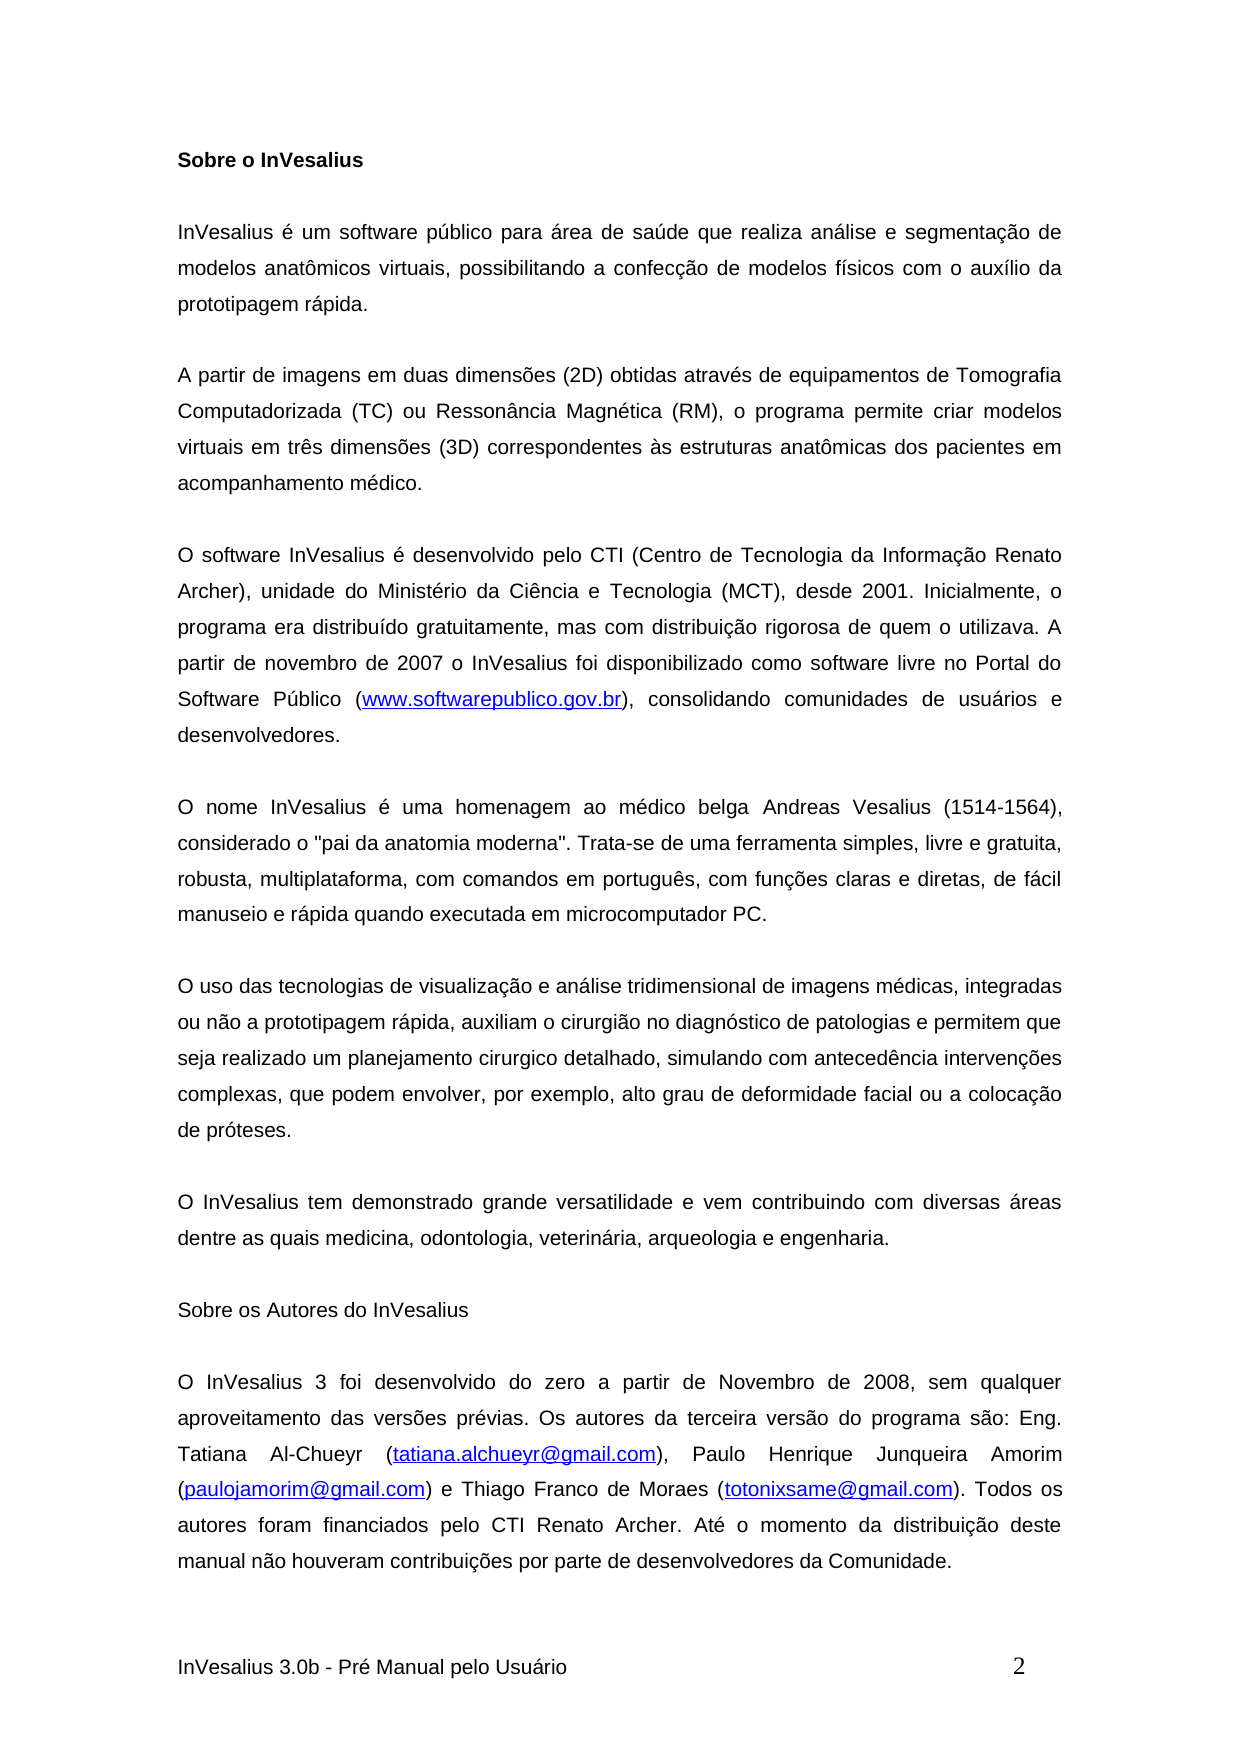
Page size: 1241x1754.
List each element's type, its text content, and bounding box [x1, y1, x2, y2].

text O uso das tecnologias de visualização e análise tridimensional de imagens médicas, integradas ou não a prototipagem rápida, auxiliam o cirurgião no diagnóstico de patologias e permitem que seja realizado um planejamento cirurgico detalhado, simulando com antecedência intervenções complexas, que podem envolver, por exemplo, alto grau de deformidade facial ou a colocação de próteses. [177, 974, 1063, 1142]
text InVesalius é um software público para área de saúde que realiza análise e segmentação de modelos anatômicos virtuais, possibilitando a confecção de modelos físicos com o auxílio da prototipagem rápida. [177, 219, 1063, 315]
text Sobre os Autores do InVesalius [177, 1298, 1063, 1322]
text O InVesalius tem demonstrado grande versatilidade e vem contribuindo com diversas áreas dentre as quais medicina, odontologia, veterinária, arqueologia e engenharia. [177, 1190, 1063, 1250]
text O nome InVesalius é uma homenagem ao médico belga Andreas Vesalius (1514-1564), considerado o "pai da anatomia moderna". Trata-se de uma ferramenta simples, livre e gratuita, robusta, multiplataforma, com comandos em português, com funções claras e diretas, de fácil manuseio e rápida quando executada em microcomputador PC. [177, 794, 1063, 926]
text O InVesalius 3 foi desenvolvido do zero a partir de Novembro de 2008, sem qualquer aproveitamento das versões prévias. Os autores da terceira versão do programa são: Eng. Tatiana Al-Chueyr (tatiana.alchueyr@gmail.com), Paulo Henrique Junqueira Amorim (paulojamorim@gmail.com) e Thiago Franco de Moraes (totonixsame@gmail.com). Todos os autores foram financiados pelo CTI Renato Archer. Até o momento da distribuição deste manual não houveram contribuições por parte de desenvolvedores da Comunidade. [177, 1369, 1063, 1573]
text O software InVesalius é desenvolvido pelo CTI (Centro de Tecnologia da Informação Renato Archer), unidade do Ministério da Ciência e Tecnologia (MCT), desde 2001. Inicialmente, o programa era distribuído gratuitamente, mas com distribuição rigorosa de quem o utilizava. A partir de novembro de 2007 o InVesalius foi disponibilizado como software livre no Portal do Software Público (www.softwarepublico.gov.br), consolidando comunidades de usuários e desenvolvedores. [177, 543, 1063, 747]
text A partir de imagens em duas dimensões (2D) obtidas através de equipamentos de Tomografia Computadorizada (TC) ou Ressonância Magnética (RM), o programa permite criar modelos virtuais em três dimensões (3D) correspondentes às estruturas anatômicas dos pacientes em acompanhamento médico. [177, 363, 1063, 495]
text Sobre o InVesalius [177, 148, 1063, 172]
